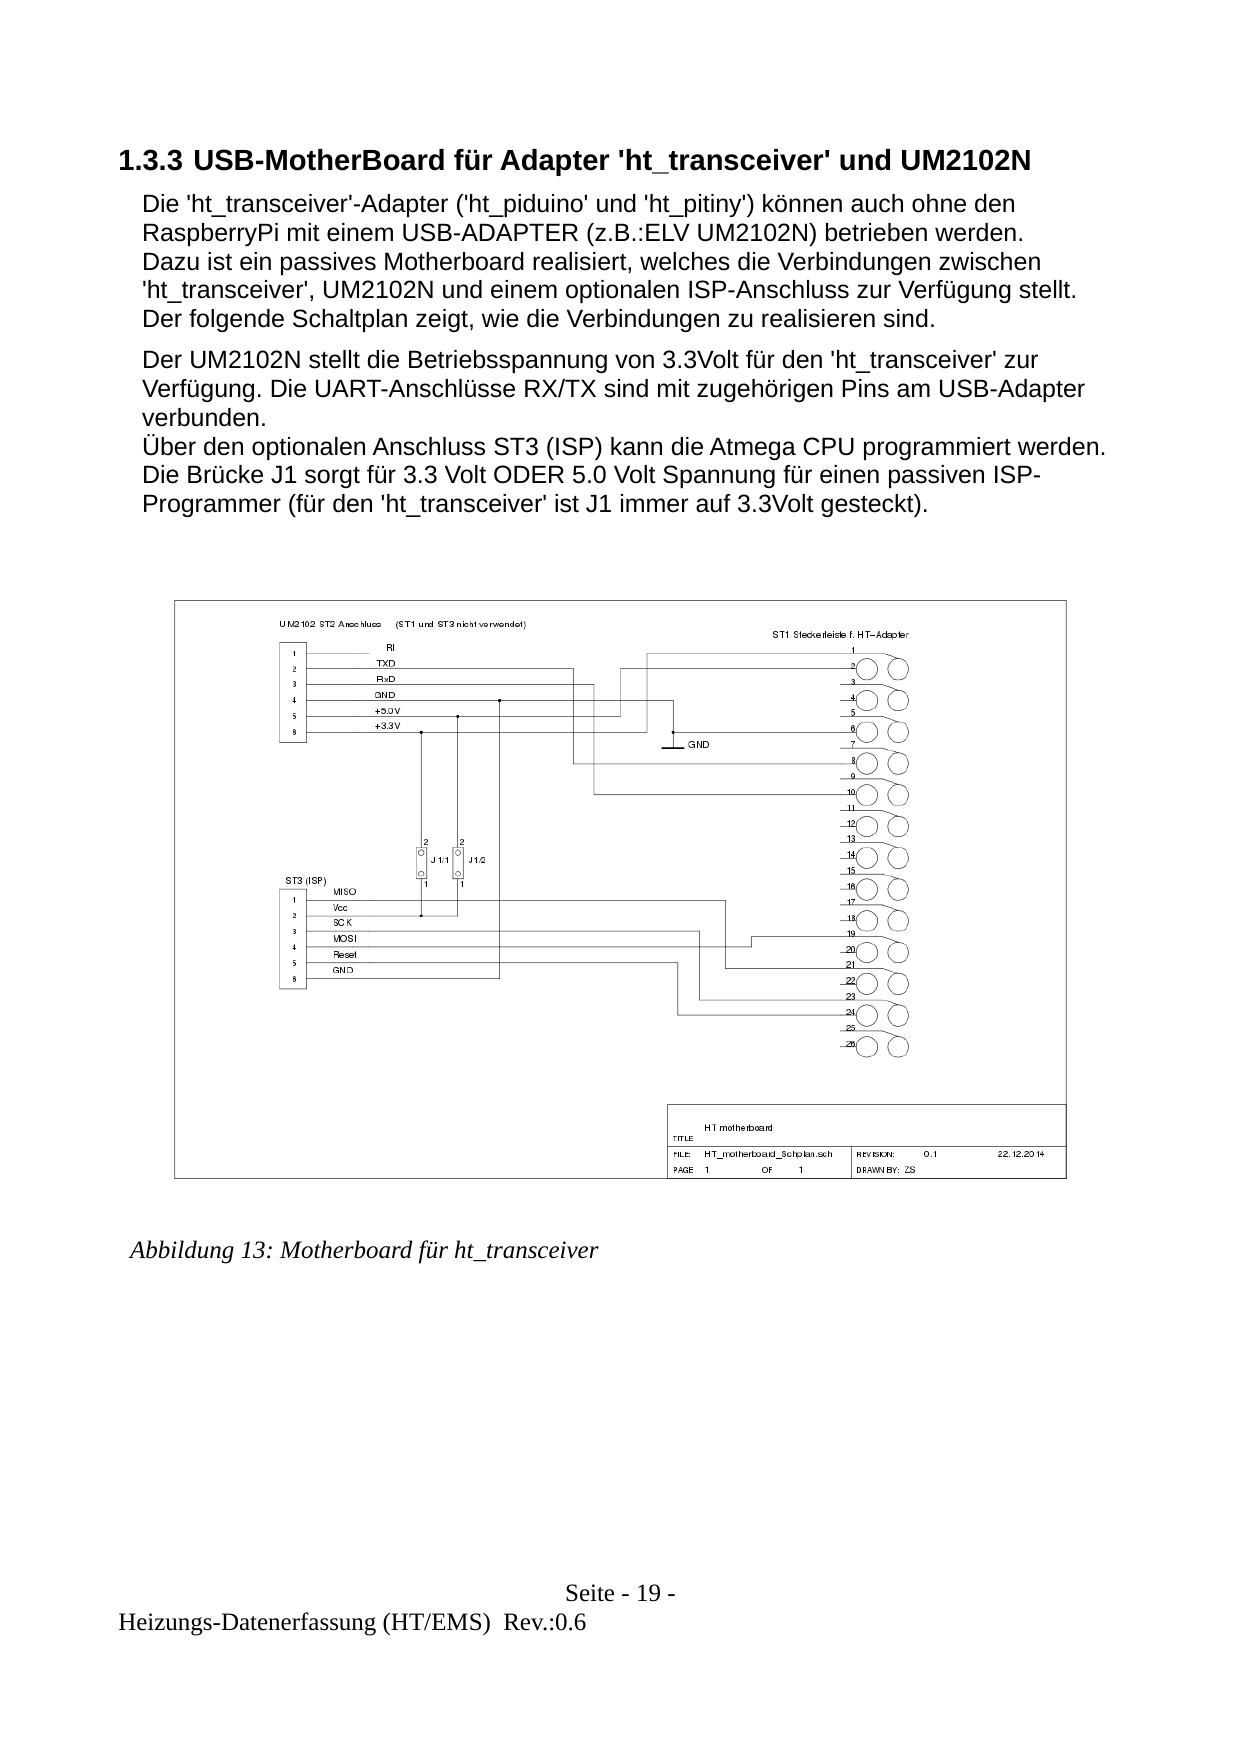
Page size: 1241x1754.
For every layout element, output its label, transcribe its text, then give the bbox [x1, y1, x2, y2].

text Die 'ht_transceiver'-Adapter ('ht_piduino' und 'ht_pitiny') können auch ohne den RaspberryPi mit einem USB-ADAPTER (z.B.:ELV UM2102N) betrieben werden. Dazu ist ein passives Motherboard realisiert, welches die Verbindungen zwischen 'ht_transceiver', UM2102N und einem optionalen ISP-Anschluss zur Verfügung stellt. Der folgende Schaltplan zeigt, wie die Verbindungen zu realisieren sind. [142, 189, 1122, 333]
subtitle USB-MotherBoard für Adapter 'ht_transceiver' und UM2102N [118, 143, 1122, 177]
picture [130, 543, 1111, 1236]
text Der UM2102N stellt die Betriebsspannung von 3.3Volt für den 'ht_transceiver' zur Verfügung. Die UART-Anschlüsse RX/TX sind mit zugehörigen Pins am USB-Adapter verbunden. Über den optionalen Anschluss ST3 (ISP) kann die Atmega CPU programmiert werden. Die Brücke J1 sorgt für 3.3 Volt ODER 5.0 Volt Spannung für einen passiven ISP-Programmer (für den 'ht_transceiver' ist J1 immer auf 3.3Volt gesteckt). [142, 345, 1122, 518]
text Abbildung 13: Motherboard für ht_transceiver [130, 1236, 1110, 1264]
